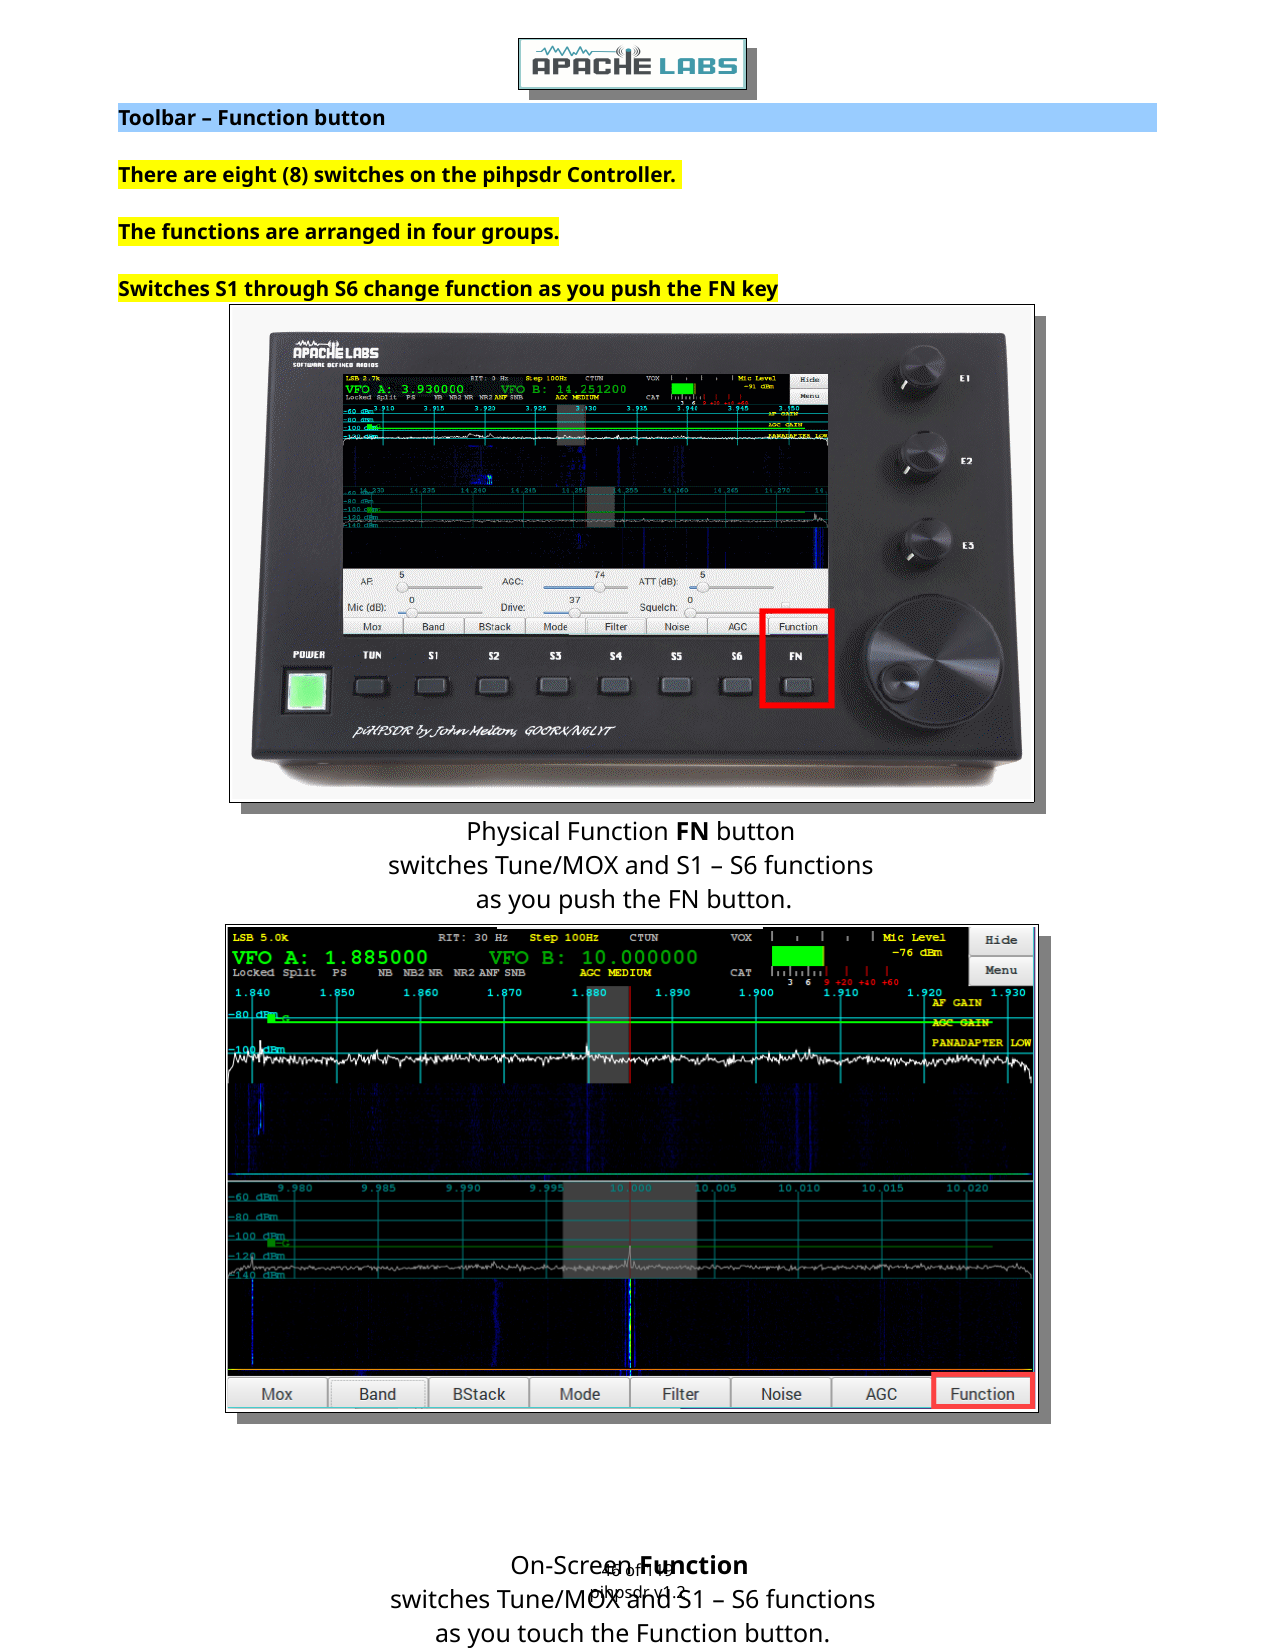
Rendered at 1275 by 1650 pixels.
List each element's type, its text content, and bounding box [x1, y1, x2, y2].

subtitle Toolbar – Function button [118, 103, 1157, 132]
subtitle Switches S1 through S6 change function as you push the FN key [118, 274, 1157, 302]
subtitle The functions are arranged in four groups. [118, 217, 1157, 274]
picture [521, 40, 744, 87]
picture [227, 927, 1036, 1409]
subtitle There are eight (8) switches on the pihpsdr Controller. [118, 160, 1157, 217]
picture [232, 307, 1031, 799]
